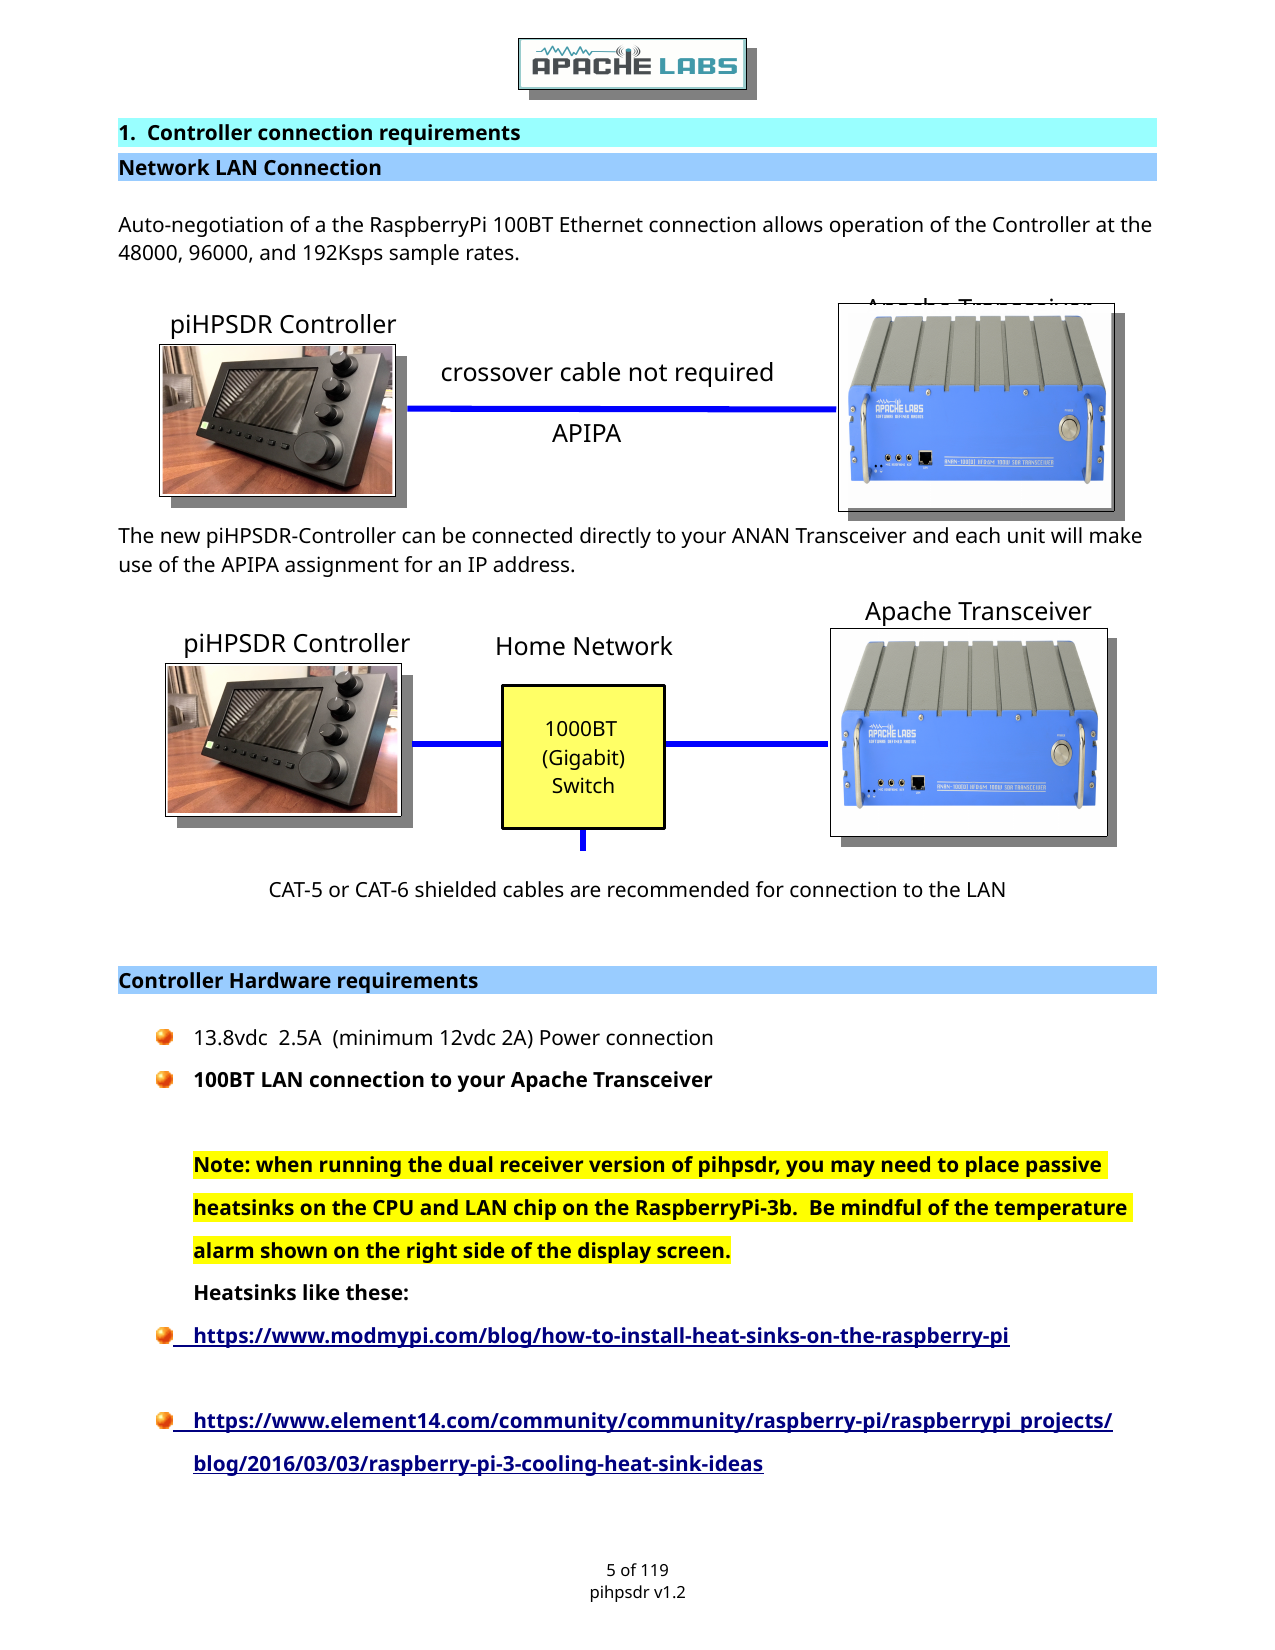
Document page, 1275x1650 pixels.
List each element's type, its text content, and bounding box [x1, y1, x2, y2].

text Auto-negotiation of a the RaspberryPi 100BT Ethernet connection allows operation of the Controller at the 48000, 96000, and 192Ksps sample rates. [118, 210, 1157, 267]
list Heatsinks like these: [156, 1278, 1157, 1307]
text The new piHPSDR-Controller can be connected directly to your ANAN Transceiver and each unit will make use of the APIPA assignment for an IP address. [118, 323, 1157, 578]
text CAT-5 or CAT-6 shielded cables are recommended for connection to the LAN [118, 875, 1157, 903]
list 100BT LAN connection to your Apache Transceiver [156, 1065, 1157, 1094]
list Note: when running the dual receiver version of pihpsdr, you may need to place passive heatsinks on the CPU and LAN chip on the RaspberryPi-3b. Be mindful of the temperature alarm shown on the right side of the display screen. [156, 1151, 1157, 1264]
picture [521, 40, 744, 87]
picture [162, 346, 393, 494]
picture [167, 666, 398, 813]
picture [156, 1071, 173, 1088]
picture [833, 630, 1104, 833]
list https://www.element14.com/community/community/raspberry-pi/raspberrypi_projects/blog/2016/03/03/raspberry-pi-3-cooling-heat-sink-ideas [156, 1406, 1157, 1477]
picture [156, 1412, 173, 1429]
list 13.8vdc 2.5A (minimum 12vdc 2A) Power connection [156, 1023, 1157, 1051]
list https://www.modmypi.com/blog/how-to-install-heat-sinks-on-the-raspberry-pi [156, 1321, 1157, 1349]
picture [840, 305, 1112, 508]
picture [156, 1029, 173, 1045]
picture [156, 1327, 173, 1344]
subtitle Network LAN Connection [118, 153, 1157, 181]
subtitle Controller Hardware requirements [118, 966, 1157, 994]
subtitle 1. Controller connection requirements [521, 118, 1157, 147]
